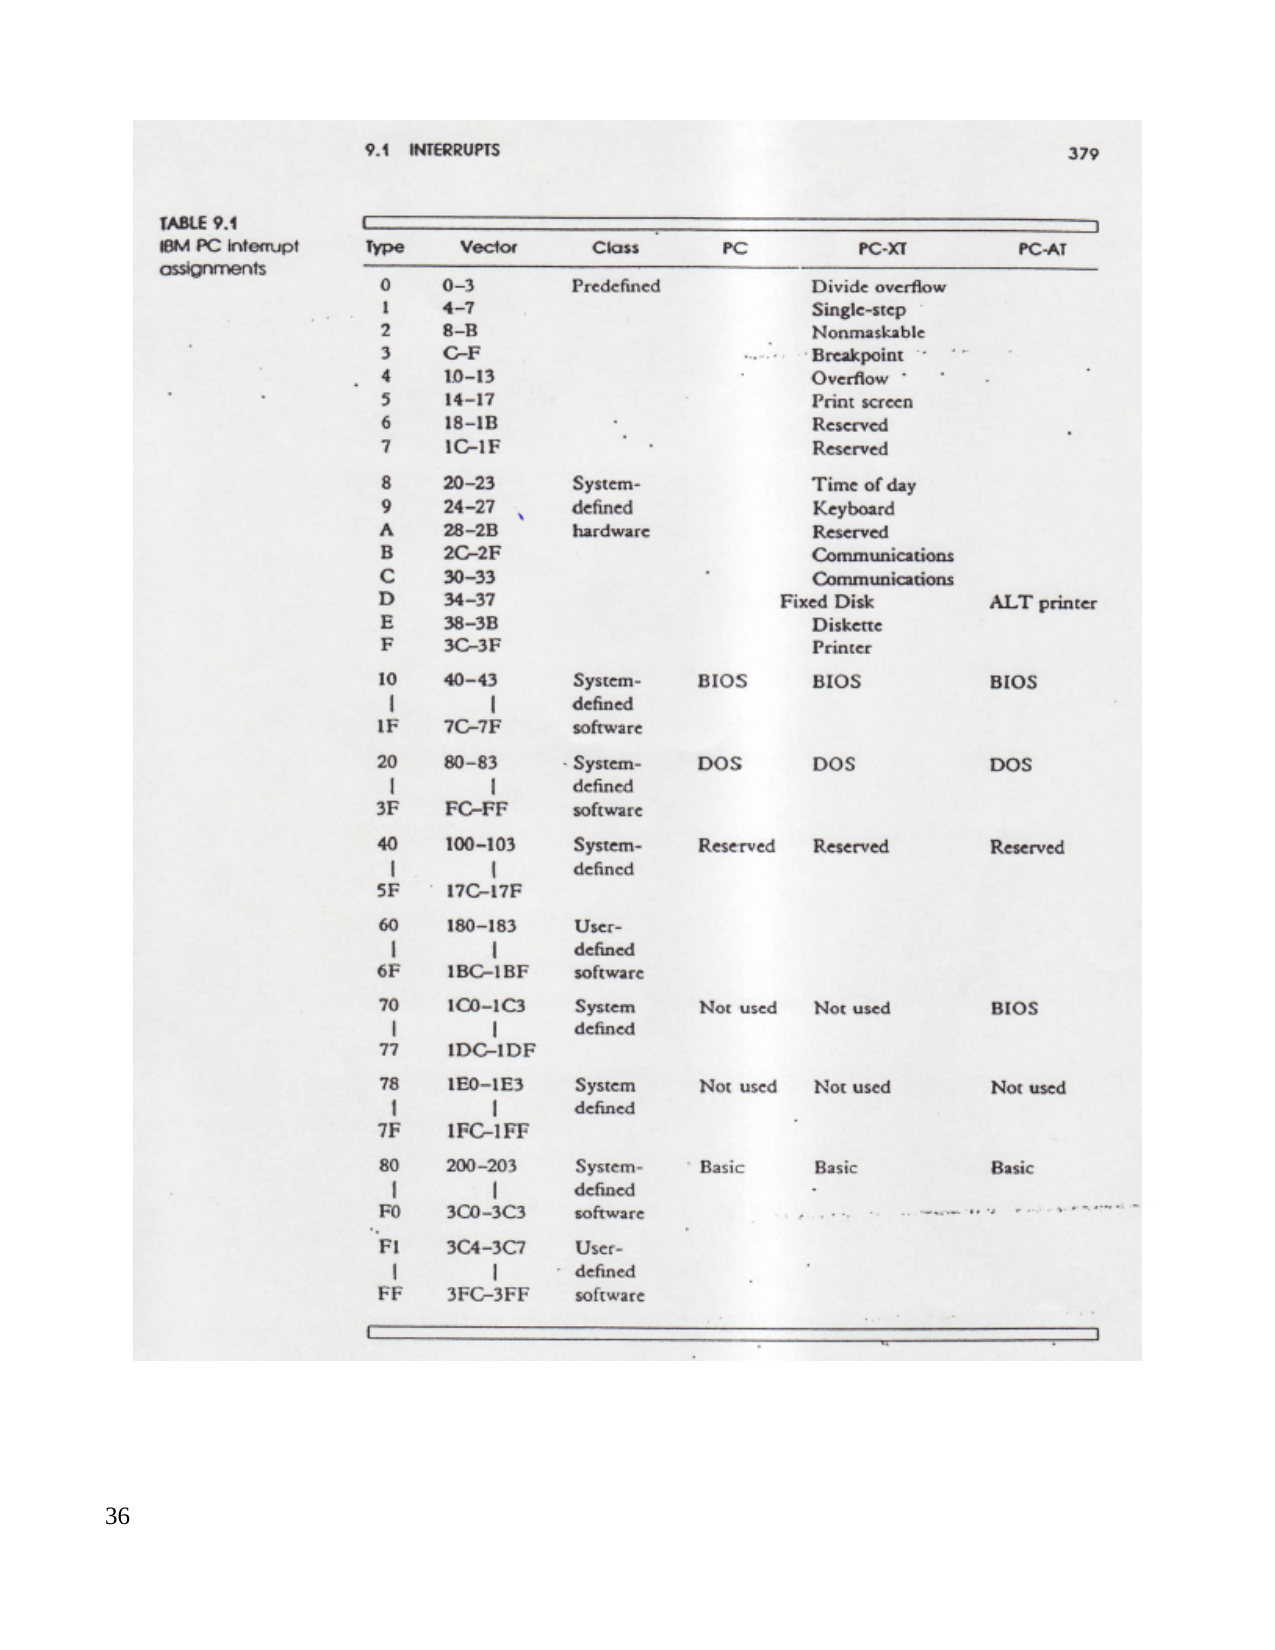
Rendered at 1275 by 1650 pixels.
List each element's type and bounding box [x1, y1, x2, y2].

picture [132, 120, 1143, 1361]
